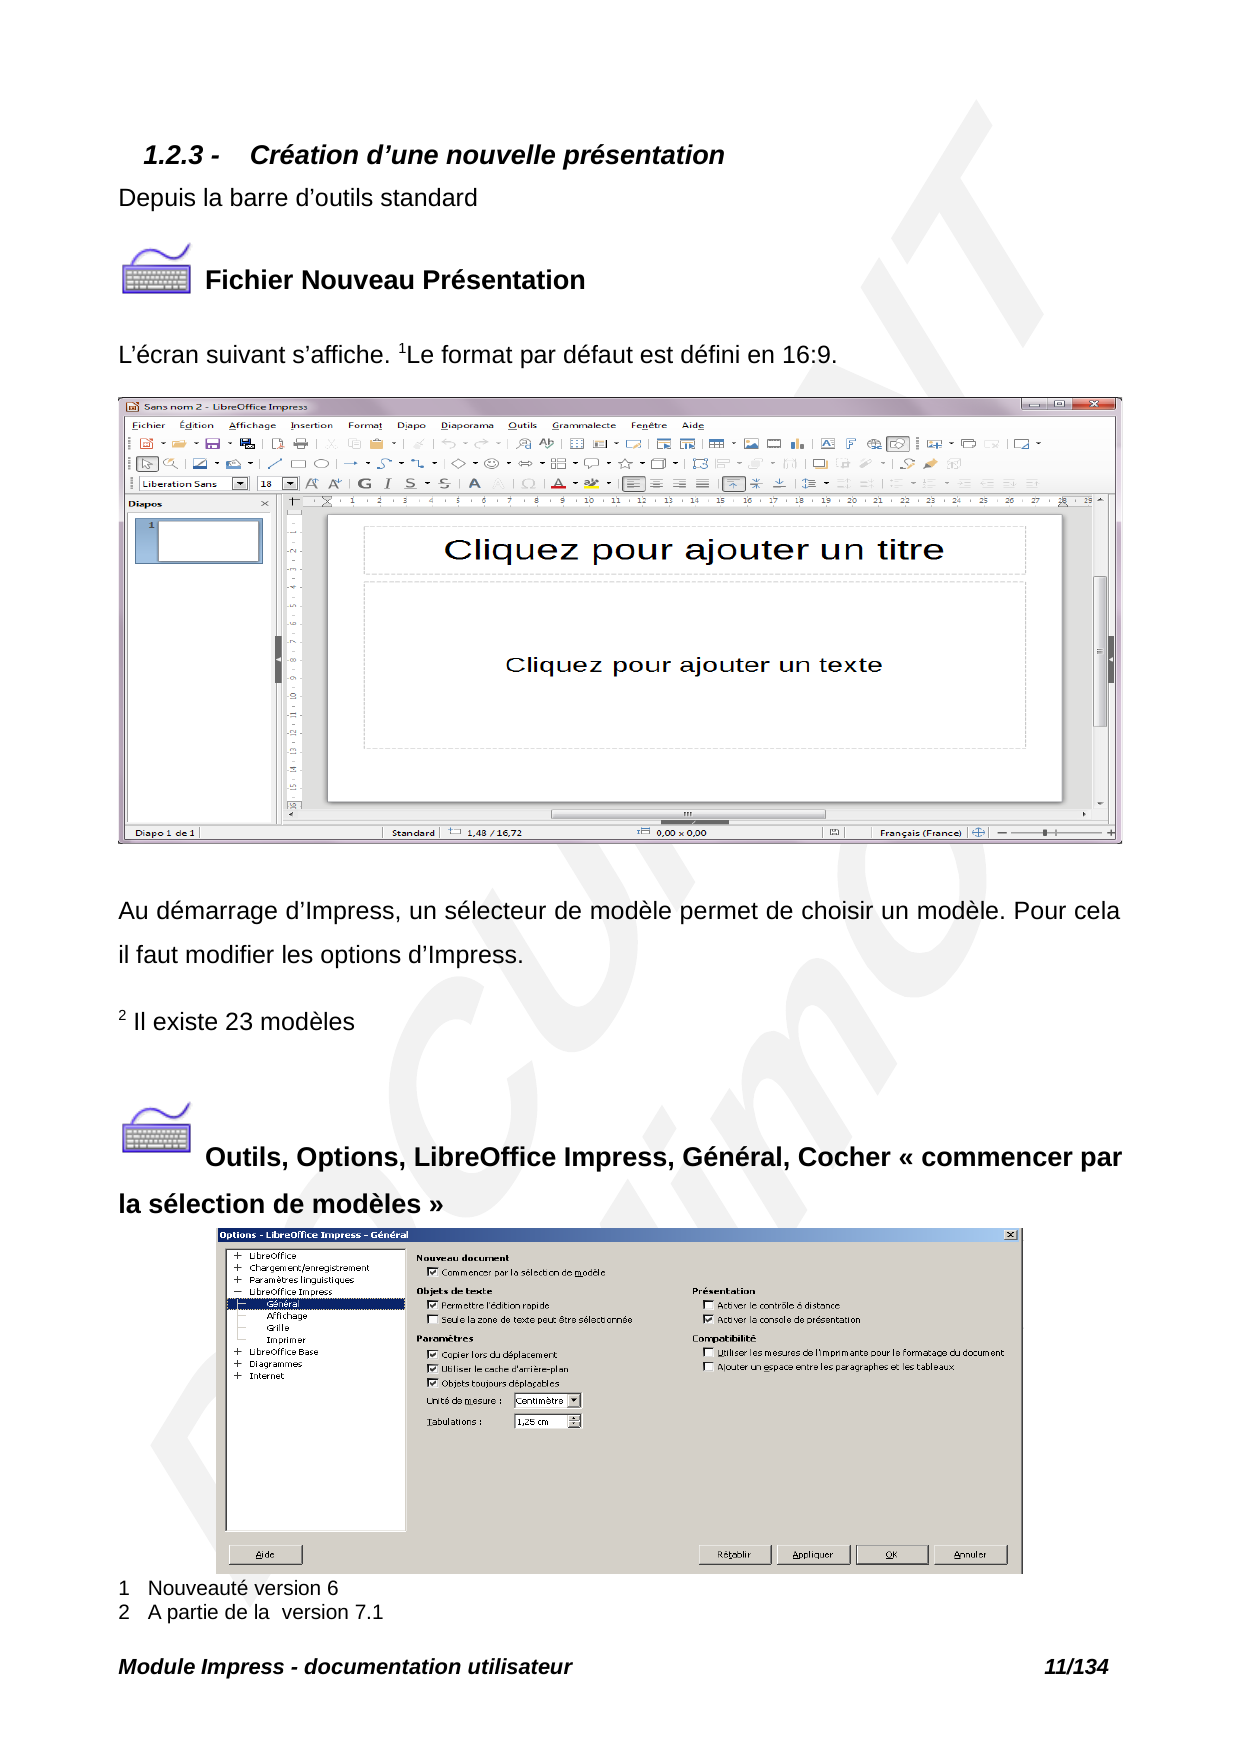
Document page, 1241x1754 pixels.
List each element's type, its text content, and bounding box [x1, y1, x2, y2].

text Outils, Options, LibreOffice Impress, Général, Cocher « commencer par la sélection de modèles » [118, 1141, 1122, 1219]
text Nouveauté version 6 [118, 1576, 1122, 1600]
picture [118, 1091, 193, 1167]
picture [118, 232, 193, 308]
text Au démarrage d’Impress, un sélecteur de modèle permet de choisir un modèle. Pour cela il faut modifier les options d’Impress. [118, 896, 1122, 968]
text Il existe 23 modèles [118, 1007, 1122, 1036]
text Depuis la barre d’outils standard [118, 182, 1122, 211]
subtitle Création d’une nouvelle présentation [143, 139, 1122, 170]
text Fichier Nouveau Présentation [193, 264, 1122, 295]
picture [118, 397, 1123, 844]
text A partie de la version 7.1 [118, 1600, 1122, 1624]
text L’écran suivant s’affiche. Le format par défaut est défini en 16:9. [118, 340, 1122, 369]
